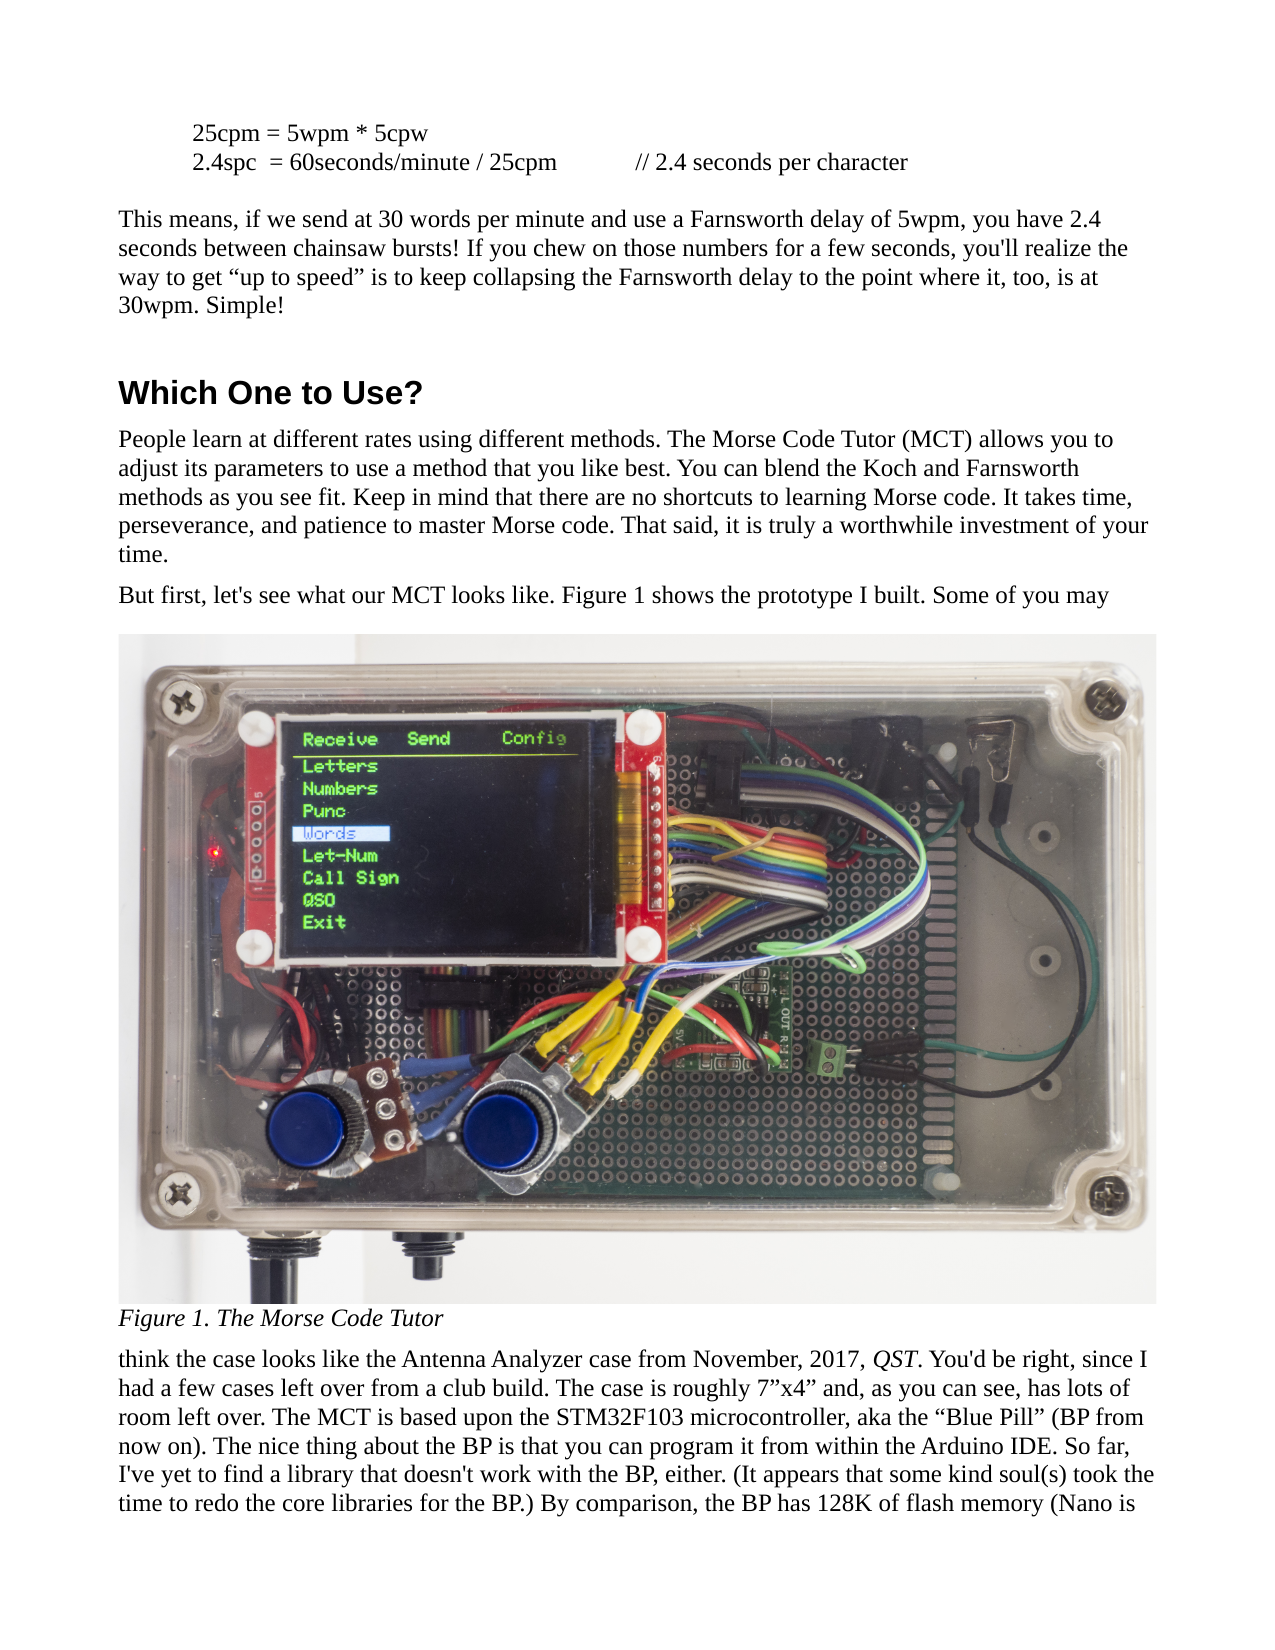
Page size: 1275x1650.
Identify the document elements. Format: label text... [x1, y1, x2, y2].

text 2.4spc = 60seconds/minute / 25cpm // 2.4 seconds per character [118, 147, 1157, 176]
text Figure 1. The Morse Code Tutor [118, 1304, 1157, 1332]
text 25cpm = 5wpm * 5cpw [118, 118, 1157, 147]
text People learn at different rates using different methods. The Morse Code Tutor (MCT) allows you to adjust its parameters to use a method that you like best. You can blend the Koch and Farnsworth methods as you see fit. Keep in mind that there are no shortcuts to learning Morse code. It takes time, perseverance, and patience to master Morse code. That said, it is truly a worthwhile investment of your time. [118, 424, 1157, 568]
picture [118, 634, 1157, 1304]
text think the case looks like the Antenna Analyzer case from November, 2017, QST. You'd be right, since I had a few cases left over from a club build. The case is roughly 7”x4” and, as you can see, has lots of room left over. The MCT is based upon the STM32F103 microcontroller, aka the “Blue Pill” (BP from now on). The nice thing about the BP is that you can program it from within the Arduino IDE. So far, I've yet to find a library that doesn't work with the BP, either. (It appears that some kind soul(s) took the time to redo the core libraries for the BP.) By comparison, the BP has 128K of flash memory (Nano is [118, 1344, 1157, 1517]
text [118, 622, 1157, 634]
text This means, if we send at 30 words per minute and use a Farnsworth delay of 5wpm, you have 2.4 seconds between chainsaw bursts! If you chew on those numbers for a few seconds, you'll realize the way to get “up to speed” is to keep collapsing the Farnsworth delay to the point where it, too, is at 30wpm. Simple! [118, 204, 1157, 319]
subtitle Which One to Use? [118, 373, 1157, 412]
text But first, let's see what our MCT looks like. Figure 1 shows the prototype I built. Some of you may [118, 580, 1157, 609]
